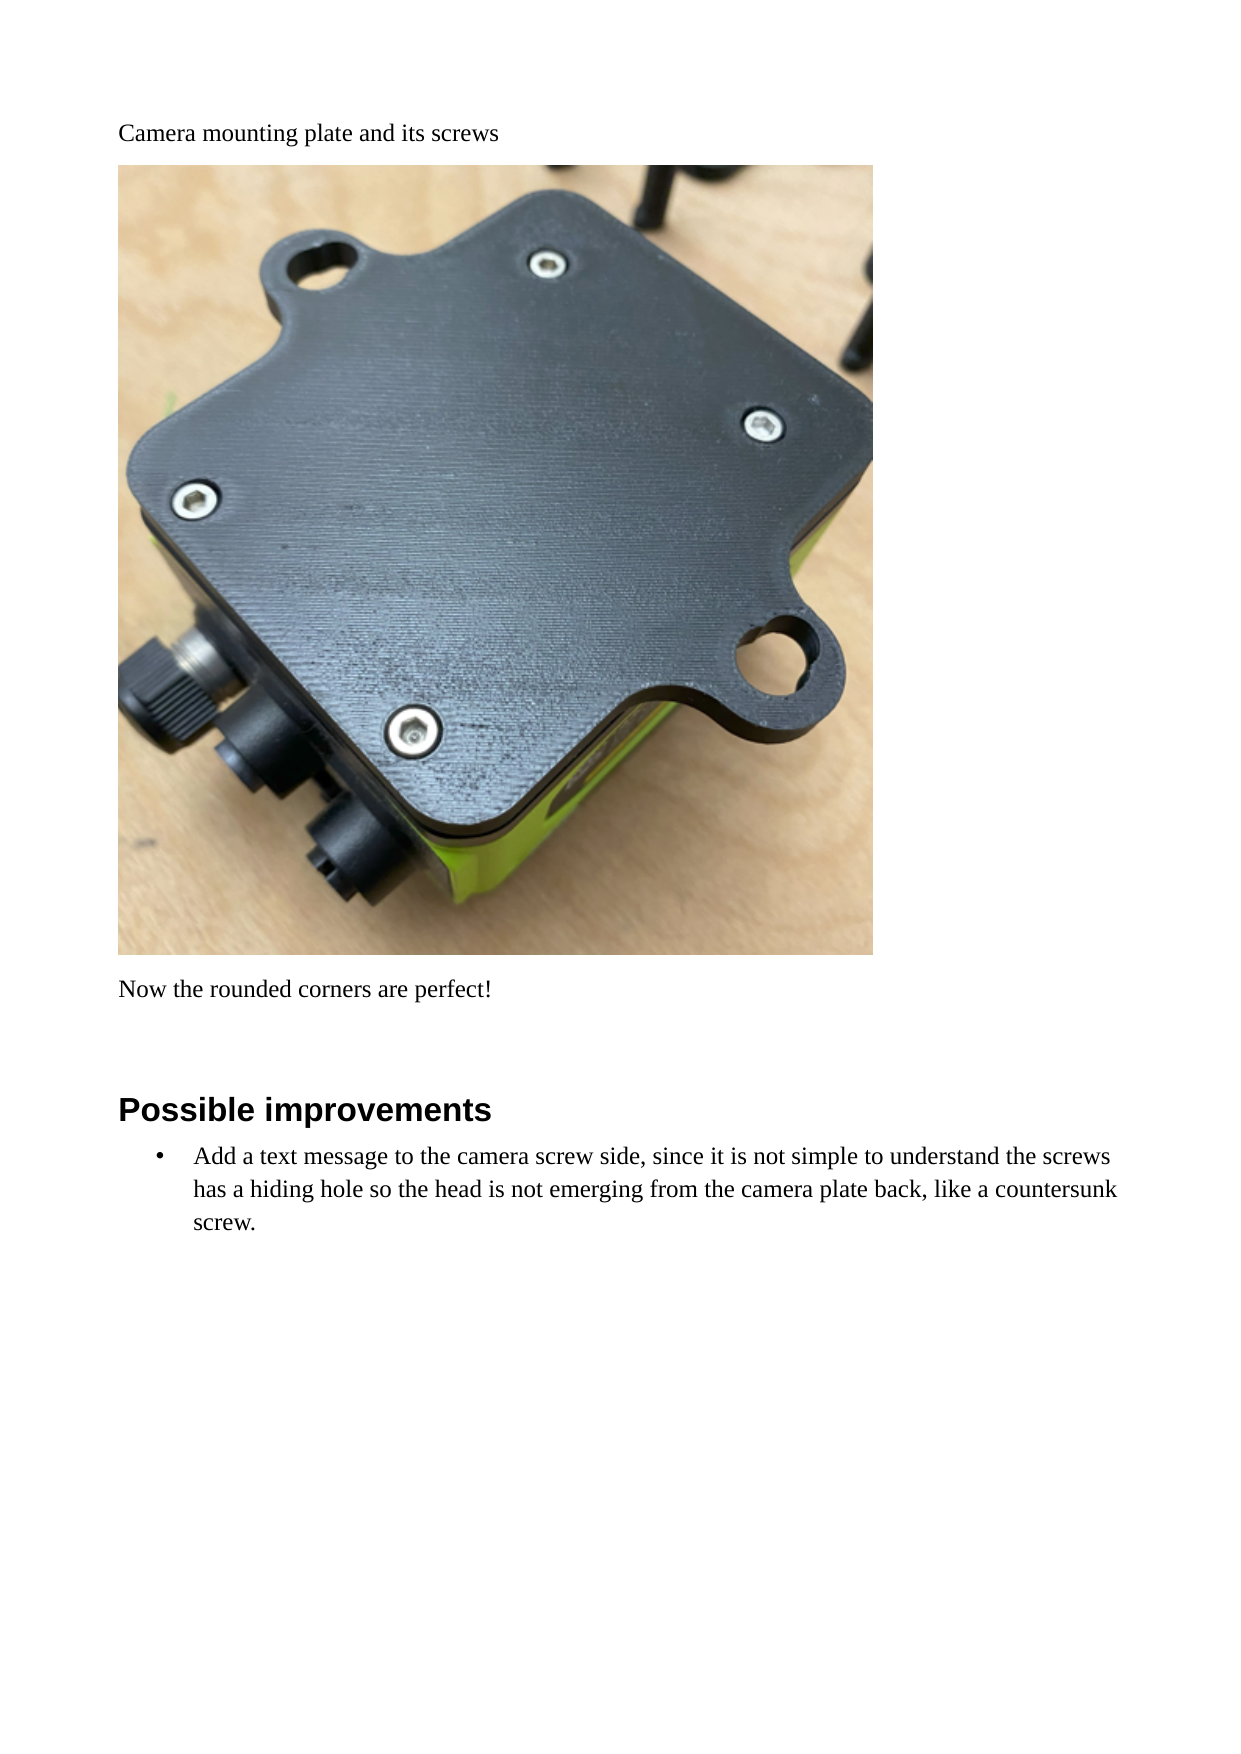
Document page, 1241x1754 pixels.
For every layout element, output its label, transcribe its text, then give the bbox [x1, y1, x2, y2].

subtitle Possible improvements [118, 1090, 1122, 1128]
list Add a text message to the camera screw side, since it is not simple to understand the screws has a hiding hole so the head is not emerging from the camera plate back, like a countersunk screw. [156, 1141, 1122, 1236]
picture [118, 165, 873, 955]
text Camera mounting plate and its screws [118, 118, 1122, 147]
text Now the rounded corners are perfect! [118, 974, 1122, 1002]
